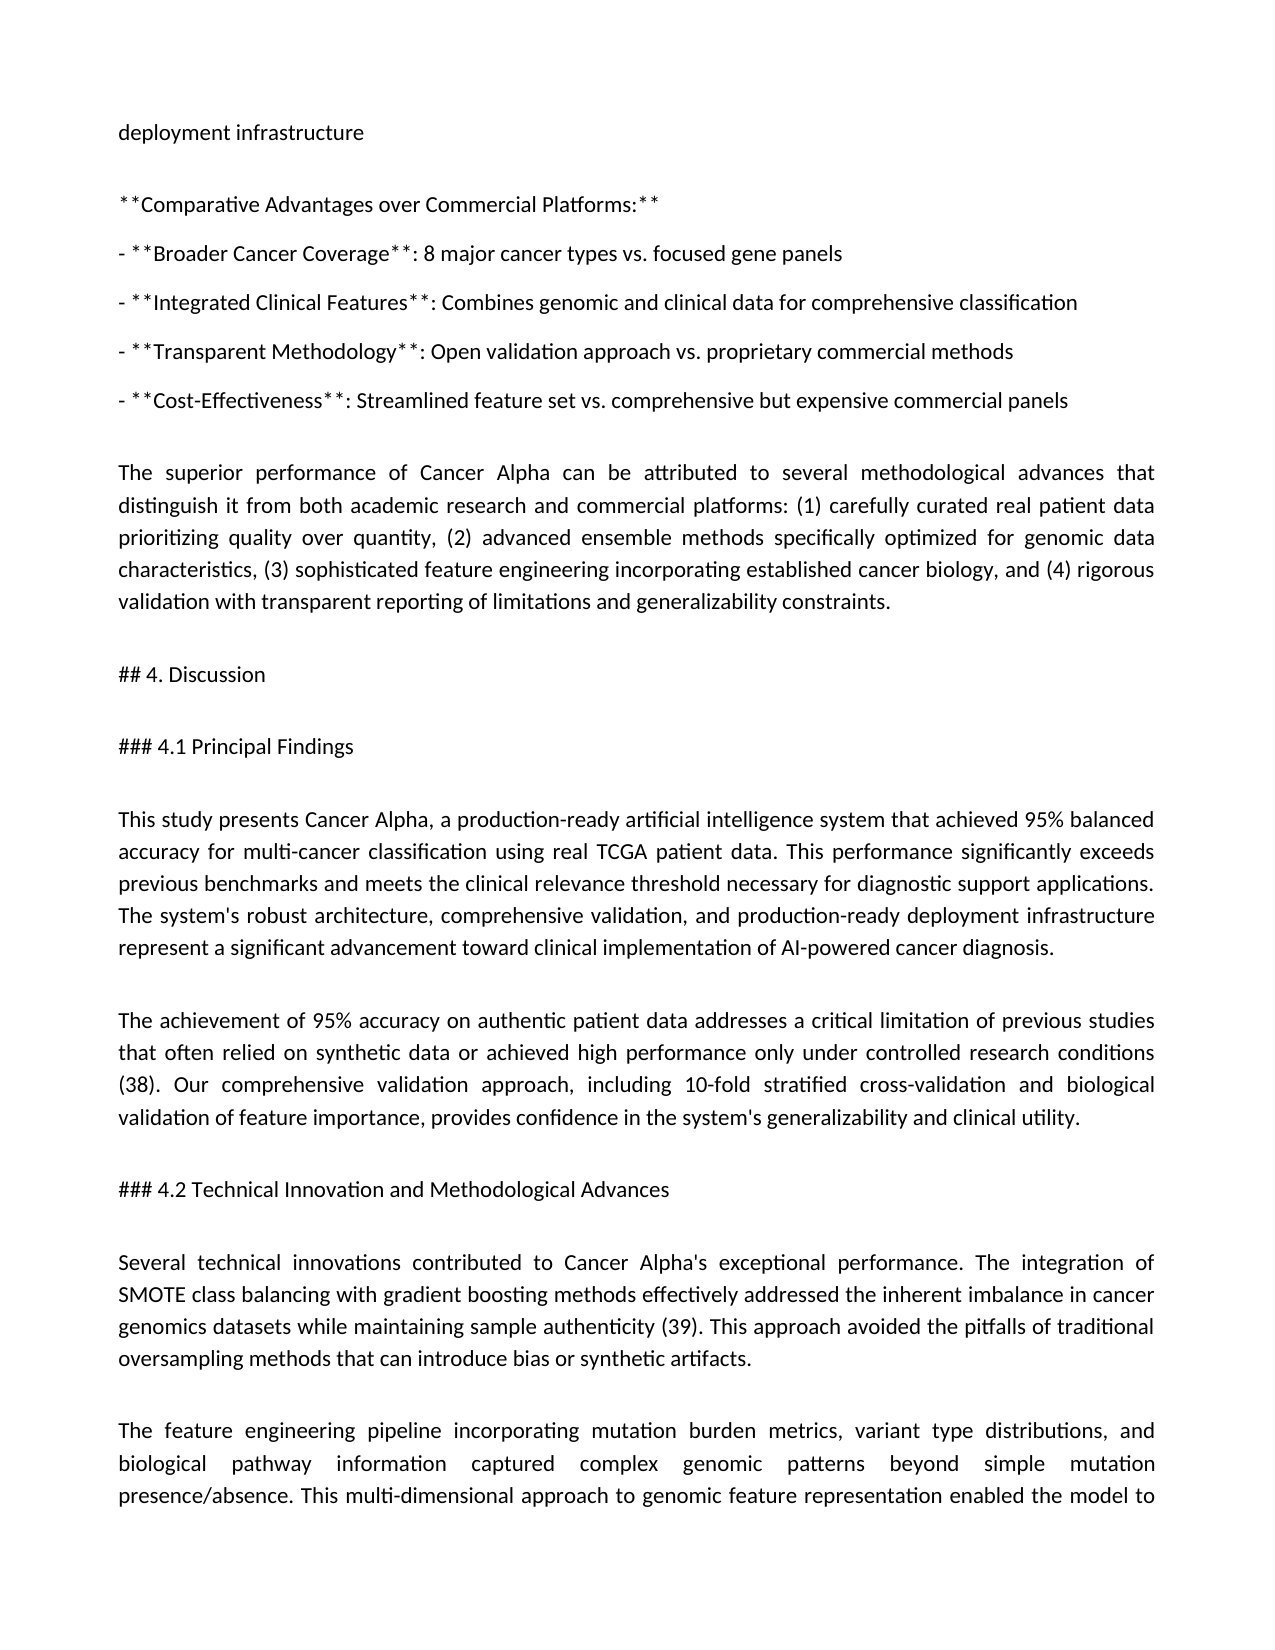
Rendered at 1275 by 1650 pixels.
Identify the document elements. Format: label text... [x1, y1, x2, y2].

text ### 4.1 Principal Findings [118, 732, 1157, 760]
text The superior performance of Cancer Alpha can be attributed to several methodological advances that distinguish it from both academic research and commercial platforms: (1) carefully curated real patient data prioritizing quality over quantity, (2) advanced ensemble methods specifically optimized for genomic data characteristics, (3) sophisticated feature engineering incorporating established cancer biology, and (4) rigorous validation with transparent reporting of limitations and generalizability constraints. [118, 458, 1157, 615]
text - **Integrated Clinical Features**: Combines genomic and clinical data for comprehensive classification [118, 288, 1157, 316]
text The feature engineering pipeline incorporating mutation burden metrics, variant type distributions, and biological pathway information captured complex genomic patterns beyond simple mutation presence/absence. This multi-dimensional approach to genomic feature representation enabled the model to [118, 1417, 1157, 1509]
text - **Transparent Methodology**: Open validation approach vs. proprietary commercial methods [118, 337, 1157, 365]
text The achievement of 95% accuracy on authentic patient data addresses a critical limitation of previous studies that often relied on synthetic data or achieved high performance only under controlled research conditions (38). Our comprehensive validation approach, including 10-fold stratified cross-validation and biological validation of feature importance, provides confidence in the system's generalizability and clinical utility. [118, 1006, 1157, 1131]
text This study presents Cancer Alpha, a production-ready artificial intelligence system that achieved 95% balanced accuracy for multi-cancer classification using real TCGA patient data. This performance significantly exceeds previous benchmarks and meets the clinical relevance threshold necessary for diagnostic support applications. The system's robust architecture, comprehensive validation, and production-ready deployment infrastructure represent a significant advancement toward clinical implementation of AI-powered cancer diagnosis. [118, 805, 1157, 962]
text deployment infrastructure [118, 118, 1157, 146]
text **Comparative Advantages over Commercial Platforms:** [118, 191, 1157, 219]
text ## 4. Discussion [118, 660, 1157, 688]
text Several technical innovations contributed to Cancer Alpha's exceptional performance. The integration of SMOTE class balancing with gradient boosting methods effectively addressed the inherent imbalance in cancer genomics datasets while maintaining sample authenticity (39). This approach avoided the pitfalls of traditional oversampling methods that can introduce bias or synthetic artifacts. [118, 1248, 1157, 1372]
text - **Cost-Effectiveness**: Streamlined feature set vs. comprehensive but expensive commercial panels [118, 386, 1157, 414]
text ### 4.2 Technical Innovation and Methodological Advances [118, 1175, 1157, 1203]
text - **Broader Cancer Coverage**: 8 major cancer types vs. focused gene panels [118, 239, 1157, 267]
